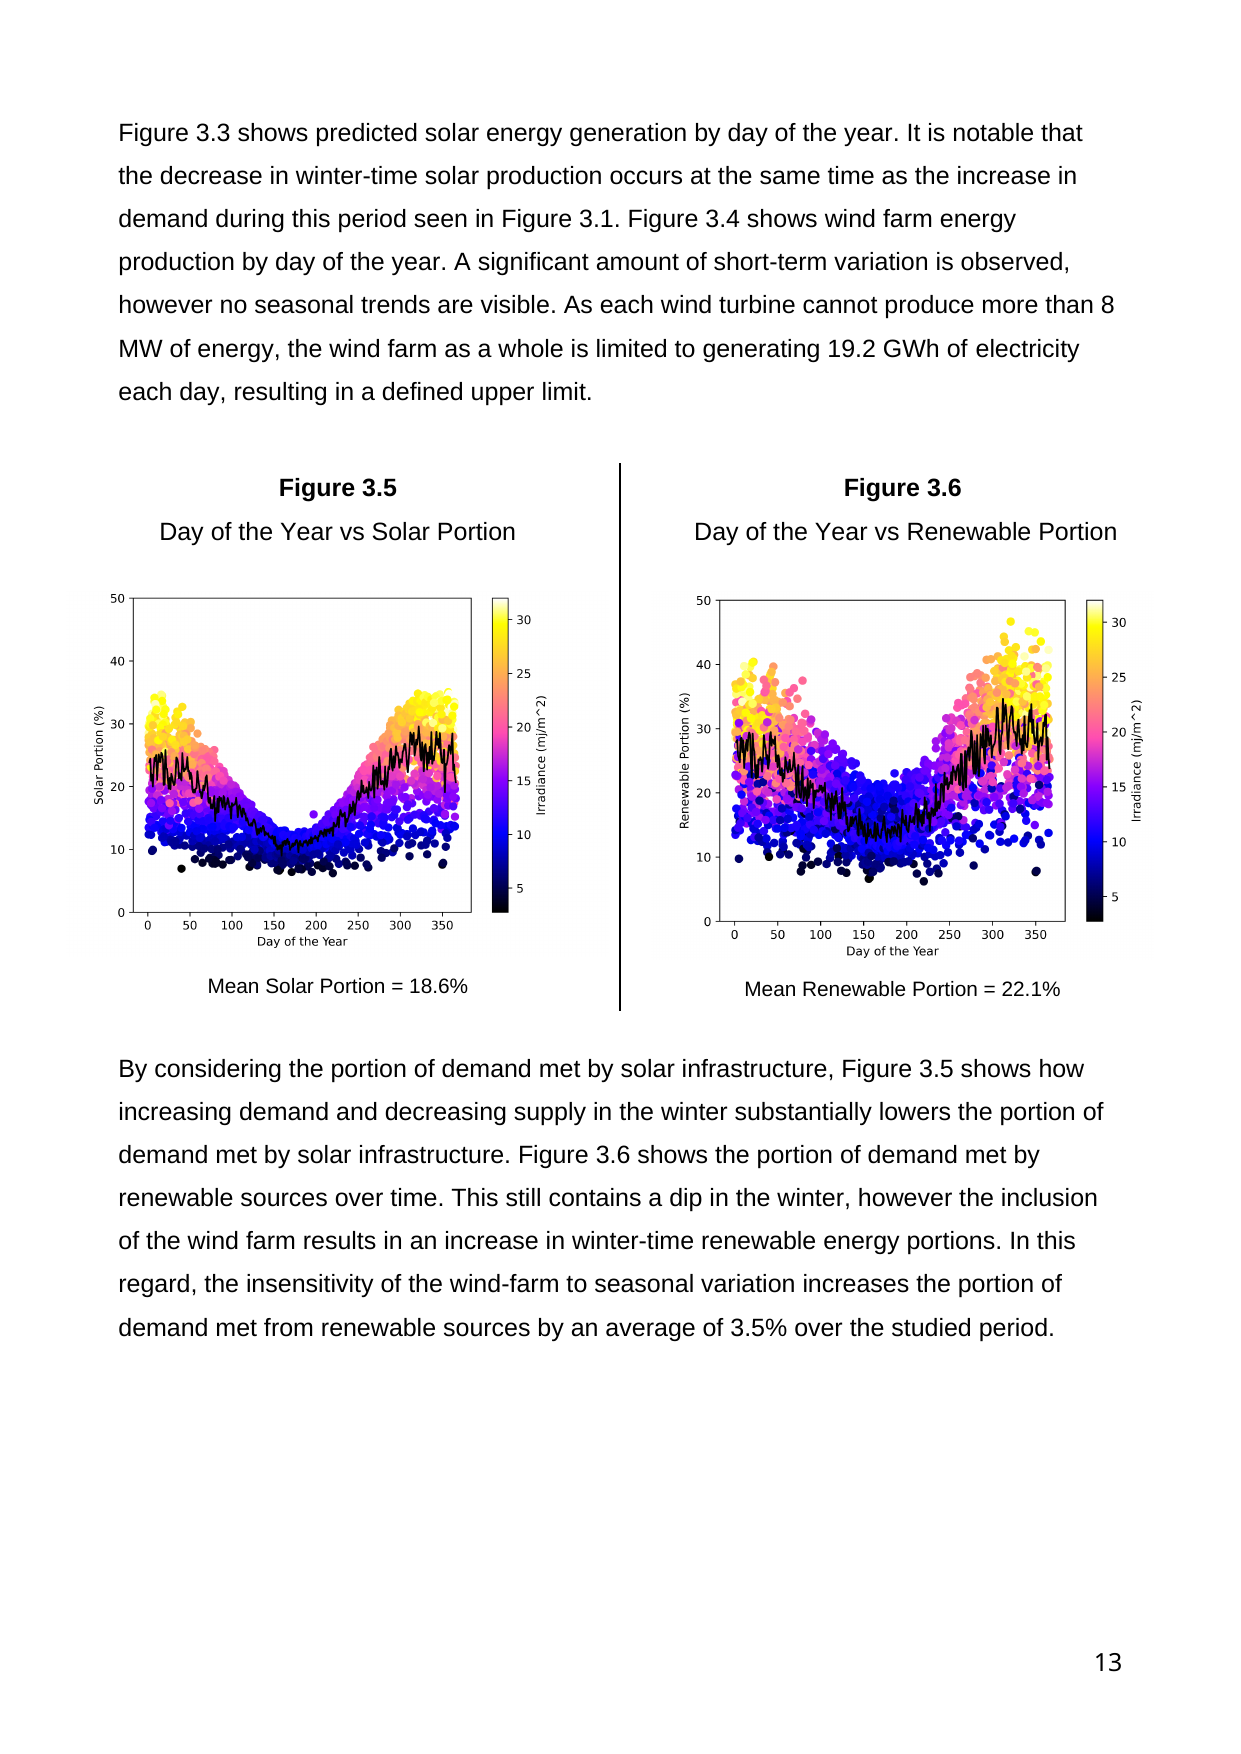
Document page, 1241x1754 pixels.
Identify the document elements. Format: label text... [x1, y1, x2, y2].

picture [651, 591, 1154, 960]
table_header Figure 3.5 Day of the Year vs Solar Portion [55, 463, 619, 581]
table_cell Mean Renewable Portion = 22.1% [621, 581, 1185, 1011]
text By considering the portion of demand met by solar infrastructure, Figure 3.5 shows how increasing demand and decreasing supply in the winter substantially lowers the portion of demand met by solar infrastructure. Figure 3.6 shows the portion of demand met by renewable sources over time. This still contains a dip in the winter, however the inclusion of the wind farm results in an increase in winter-time renewable energy portions. In this regard, the insensitivity of the wind-farm to seasonal variation increases the portion of demand met from renewable sources by an average of 3.5% over the studied period. [118, 1054, 1122, 1341]
text Figure 3.3 shows predicted solar energy generation by day of the year. It is notable that the decrease in winter-time solar production occurs at the same time as the increase in demand during this period seen in Figure 3.1. Figure 3.4 shows wind farm energy production by day of the year. A significant amount of short-term variation is observed, however no seasonal trends are visible. As each wind turbine cannot produce more than 8 MW of energy, the wind farm as a whole is limited to generating 19.2 GWh of electricity each day, resulting in a defined upper limit. [118, 118, 1122, 406]
table_cell Mean Solar Portion = 18.6% [55, 581, 619, 1011]
table_header Figure 3.6 Day of the Year vs Renewable Portion [621, 463, 1185, 581]
picture [65, 591, 610, 957]
